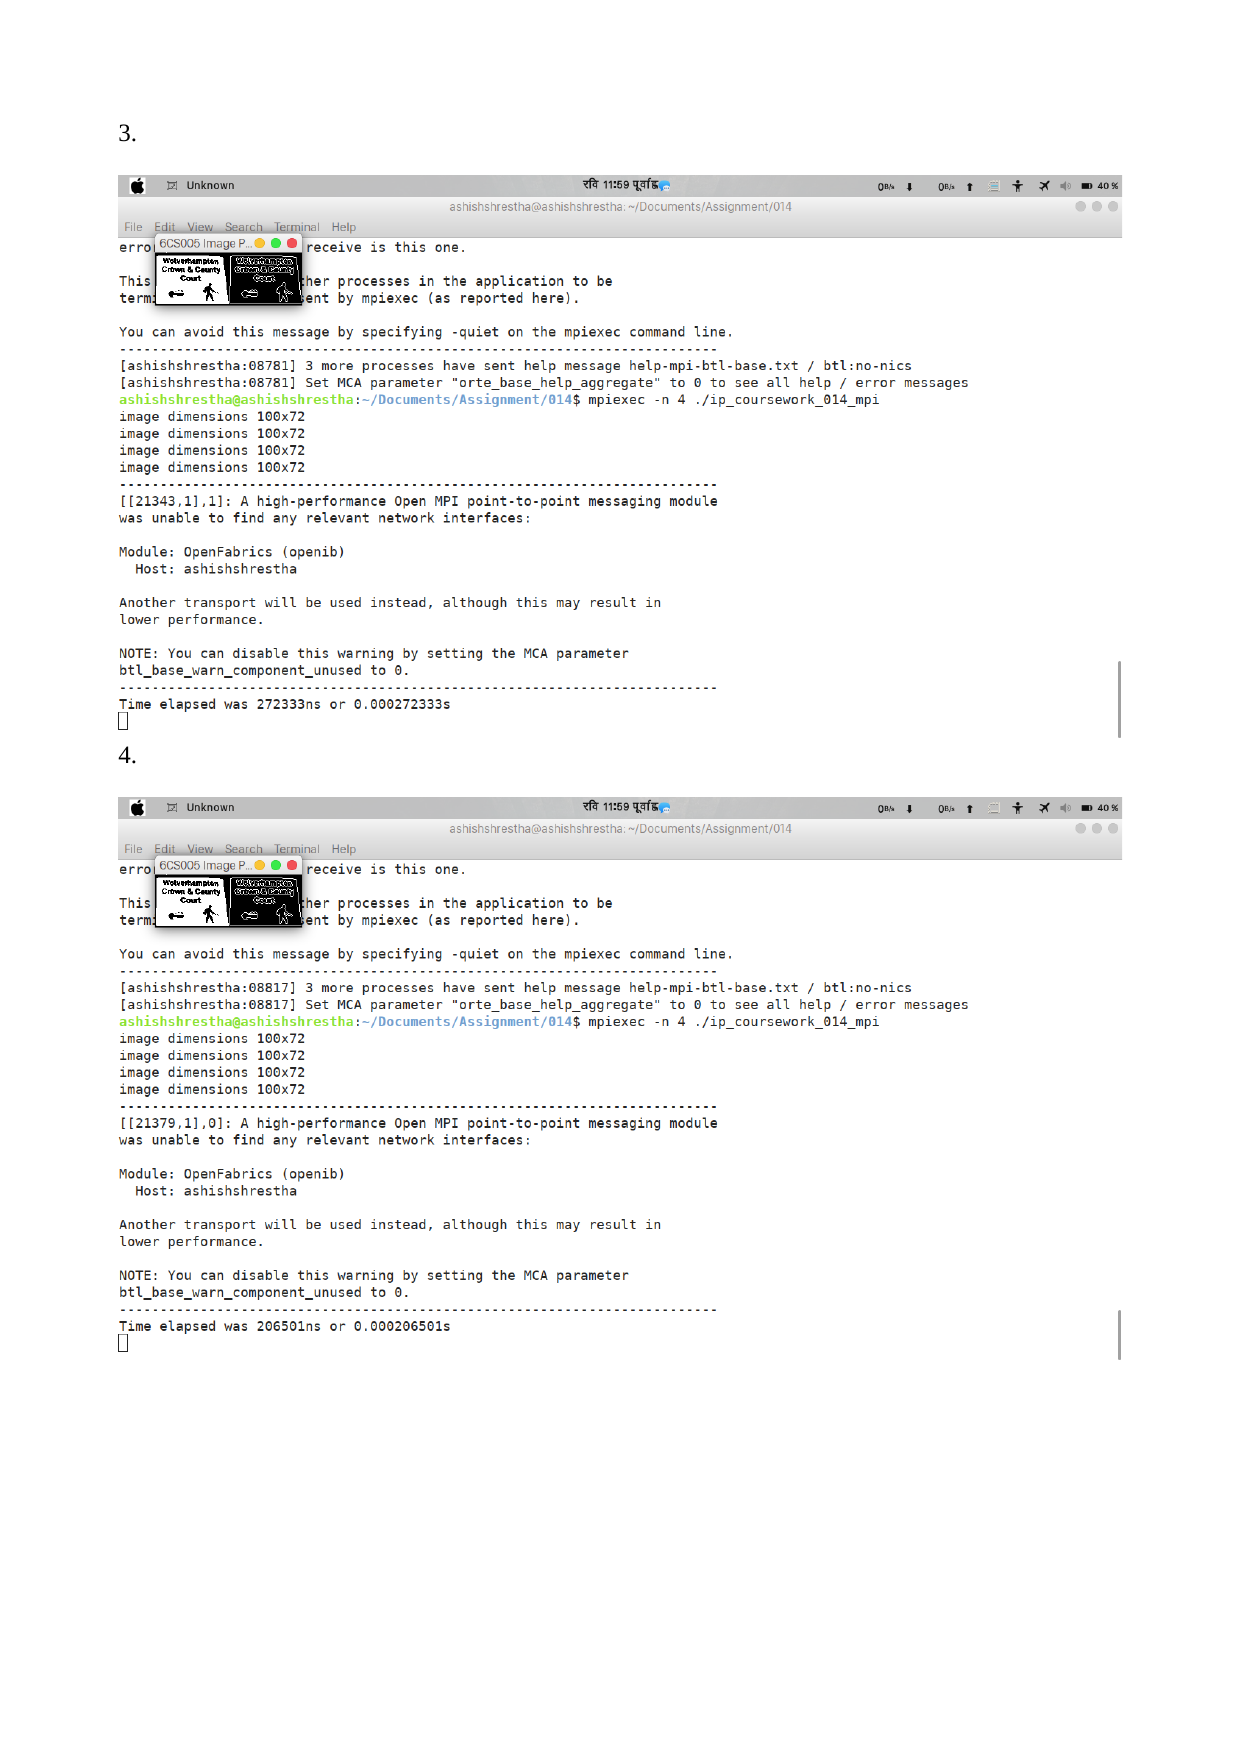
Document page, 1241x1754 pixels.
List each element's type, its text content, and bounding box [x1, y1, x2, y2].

text 3. [118, 118, 1122, 147]
picture [118, 175, 1123, 740]
picture [118, 797, 1123, 1362]
text 4. [118, 740, 1122, 769]
